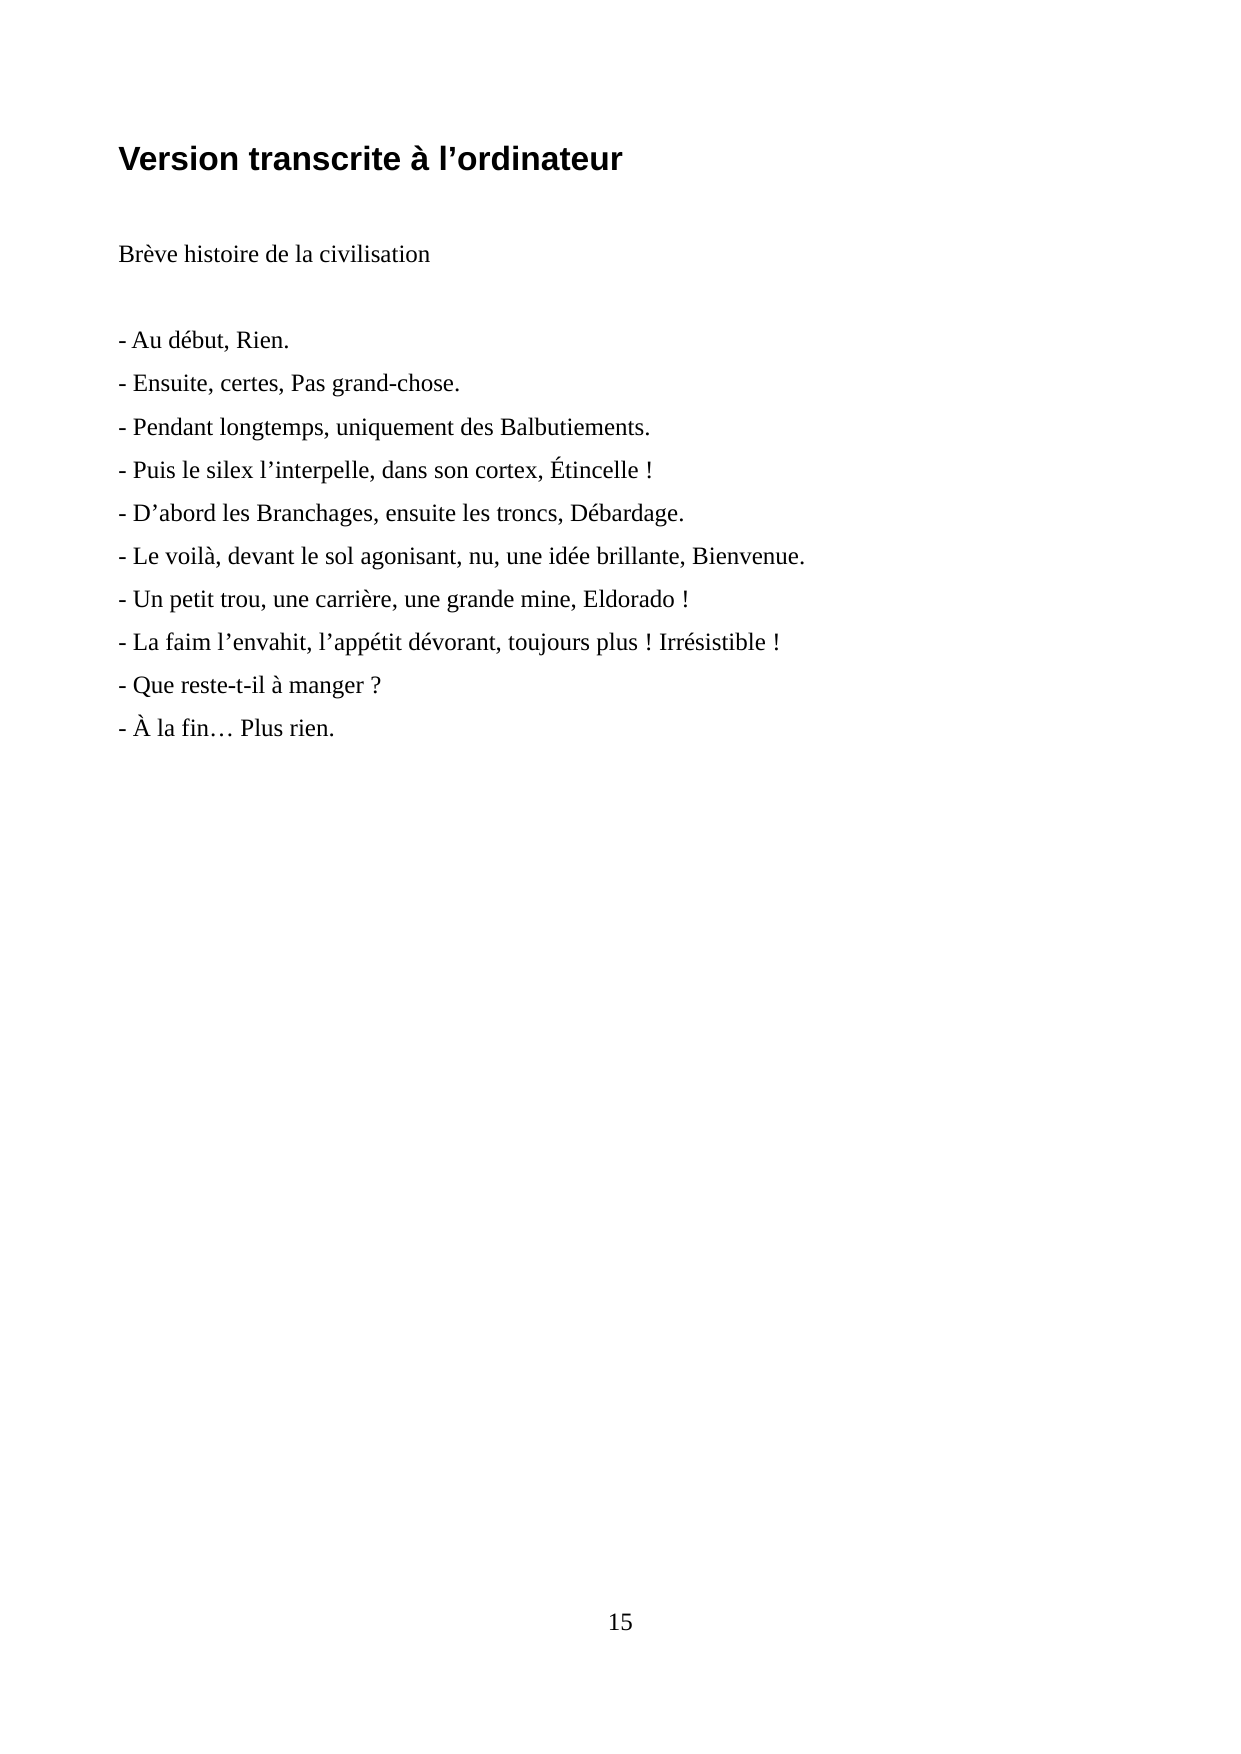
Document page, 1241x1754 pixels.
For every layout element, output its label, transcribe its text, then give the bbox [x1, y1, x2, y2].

text - Le voilà, devant le sol agonisant, nu, une idée brillante, Bienvenue. [118, 541, 1122, 570]
subtitle Version transcrite à l’ordinateur [118, 139, 1122, 178]
text - D’abord les Branchages, ensuite les troncs, Débardage. [118, 498, 1122, 527]
text - Au début, Rien. [118, 325, 1122, 354]
text - Que reste-t-il à manger ? [118, 670, 1122, 699]
text - La faim l’envahit, l’appétit dévorant, toujours plus ! Irrésistible ! [118, 627, 1122, 656]
text - À la fin… Plus rien. [118, 713, 1122, 742]
text Brève histoire de la civilisation [118, 239, 1122, 268]
text - Un petit trou, une carrière, une grande mine, Eldorado ! [118, 584, 1122, 613]
text - Pendant longtemps, uniquement des Balbutiements. [118, 412, 1122, 440]
text - Ensuite, certes, Pas grand-chose. [118, 368, 1122, 397]
text - Puis le silex l’interpelle, dans son cortex, Étincelle ! [118, 455, 1122, 483]
